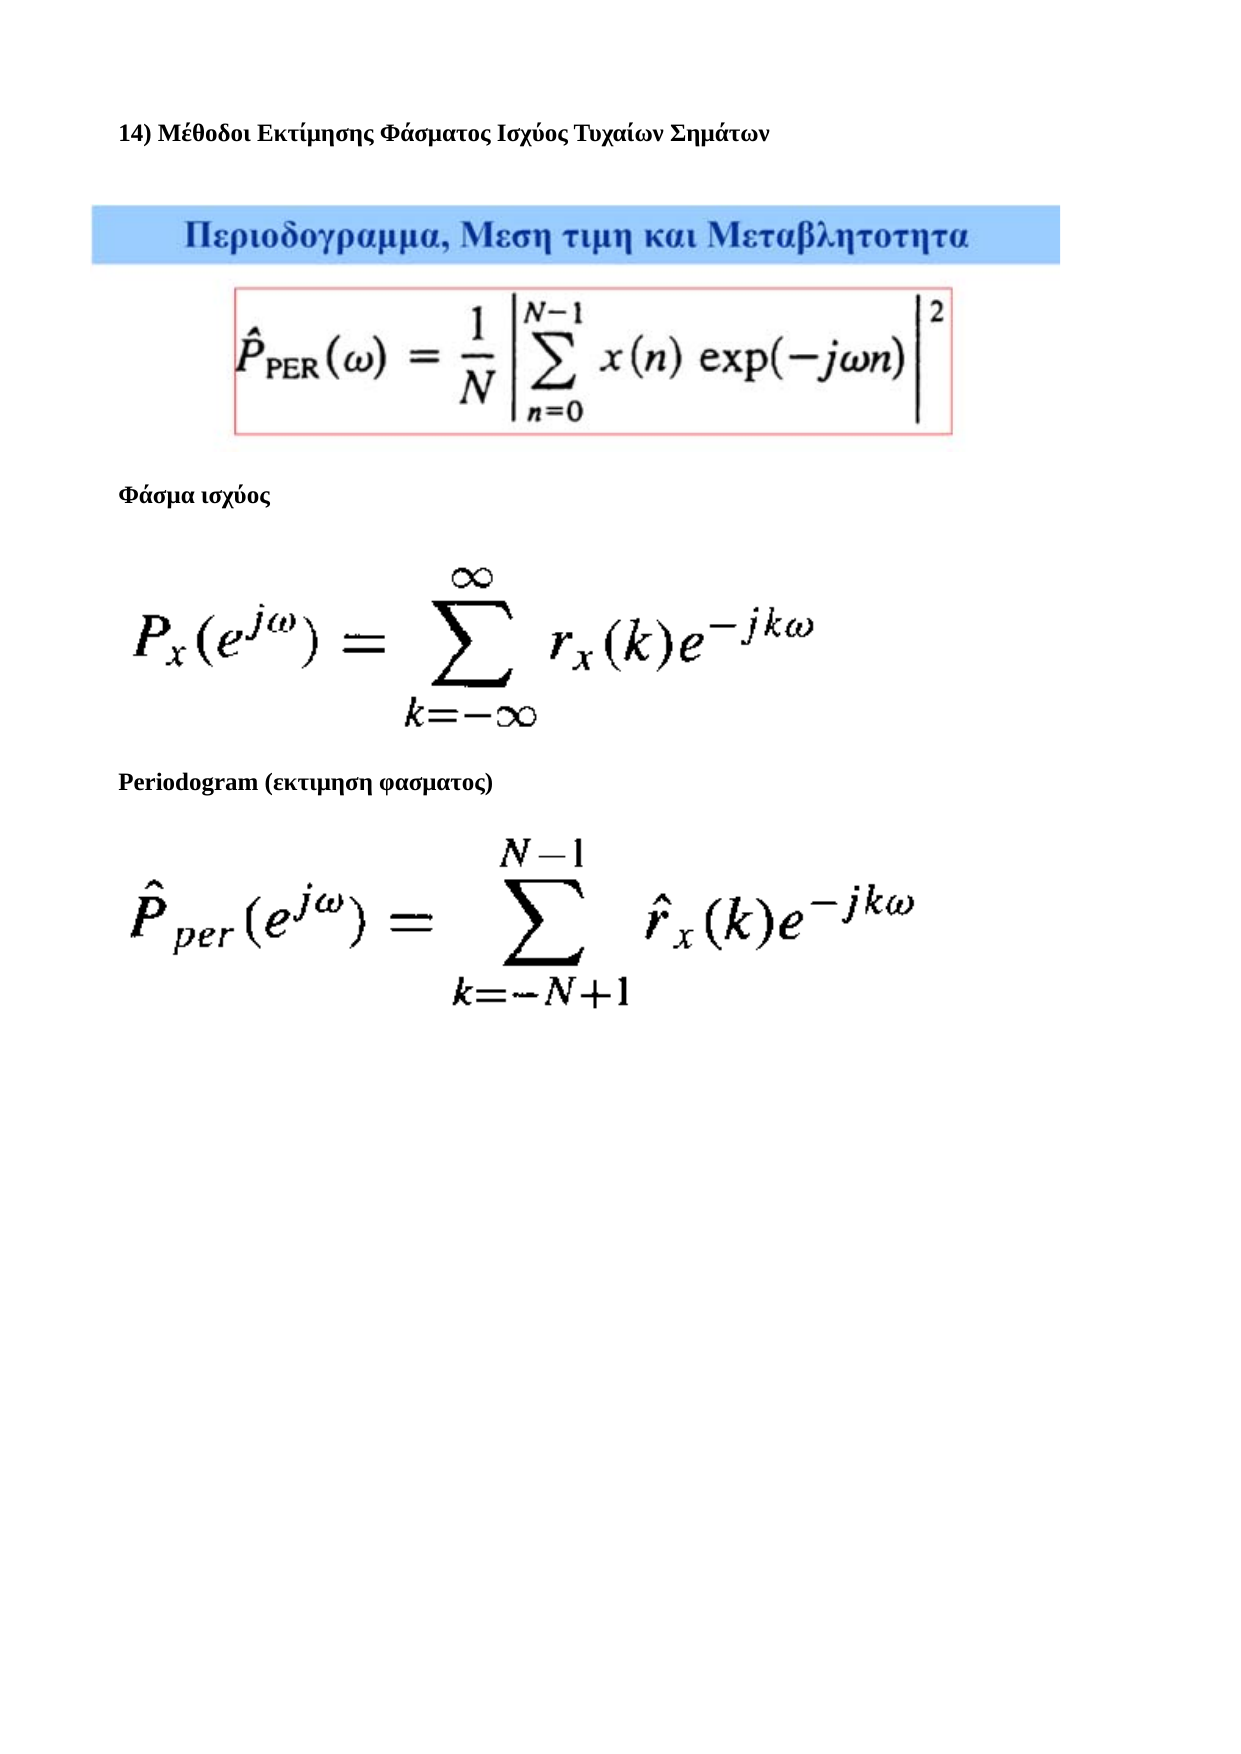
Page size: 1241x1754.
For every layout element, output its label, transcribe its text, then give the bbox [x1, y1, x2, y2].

text Periodogram (εκτιμηση φασματος) [118, 767, 1122, 796]
picture [117, 820, 922, 1018]
text Φάσμα ισχύος [118, 480, 1122, 509]
picture [113, 524, 829, 749]
picture [90, 204, 1061, 452]
text 14) Μέθοδοι Εκτίμησης Φάσματος Ισχύος Τυχαίων Σημάτων [118, 118, 1122, 147]
